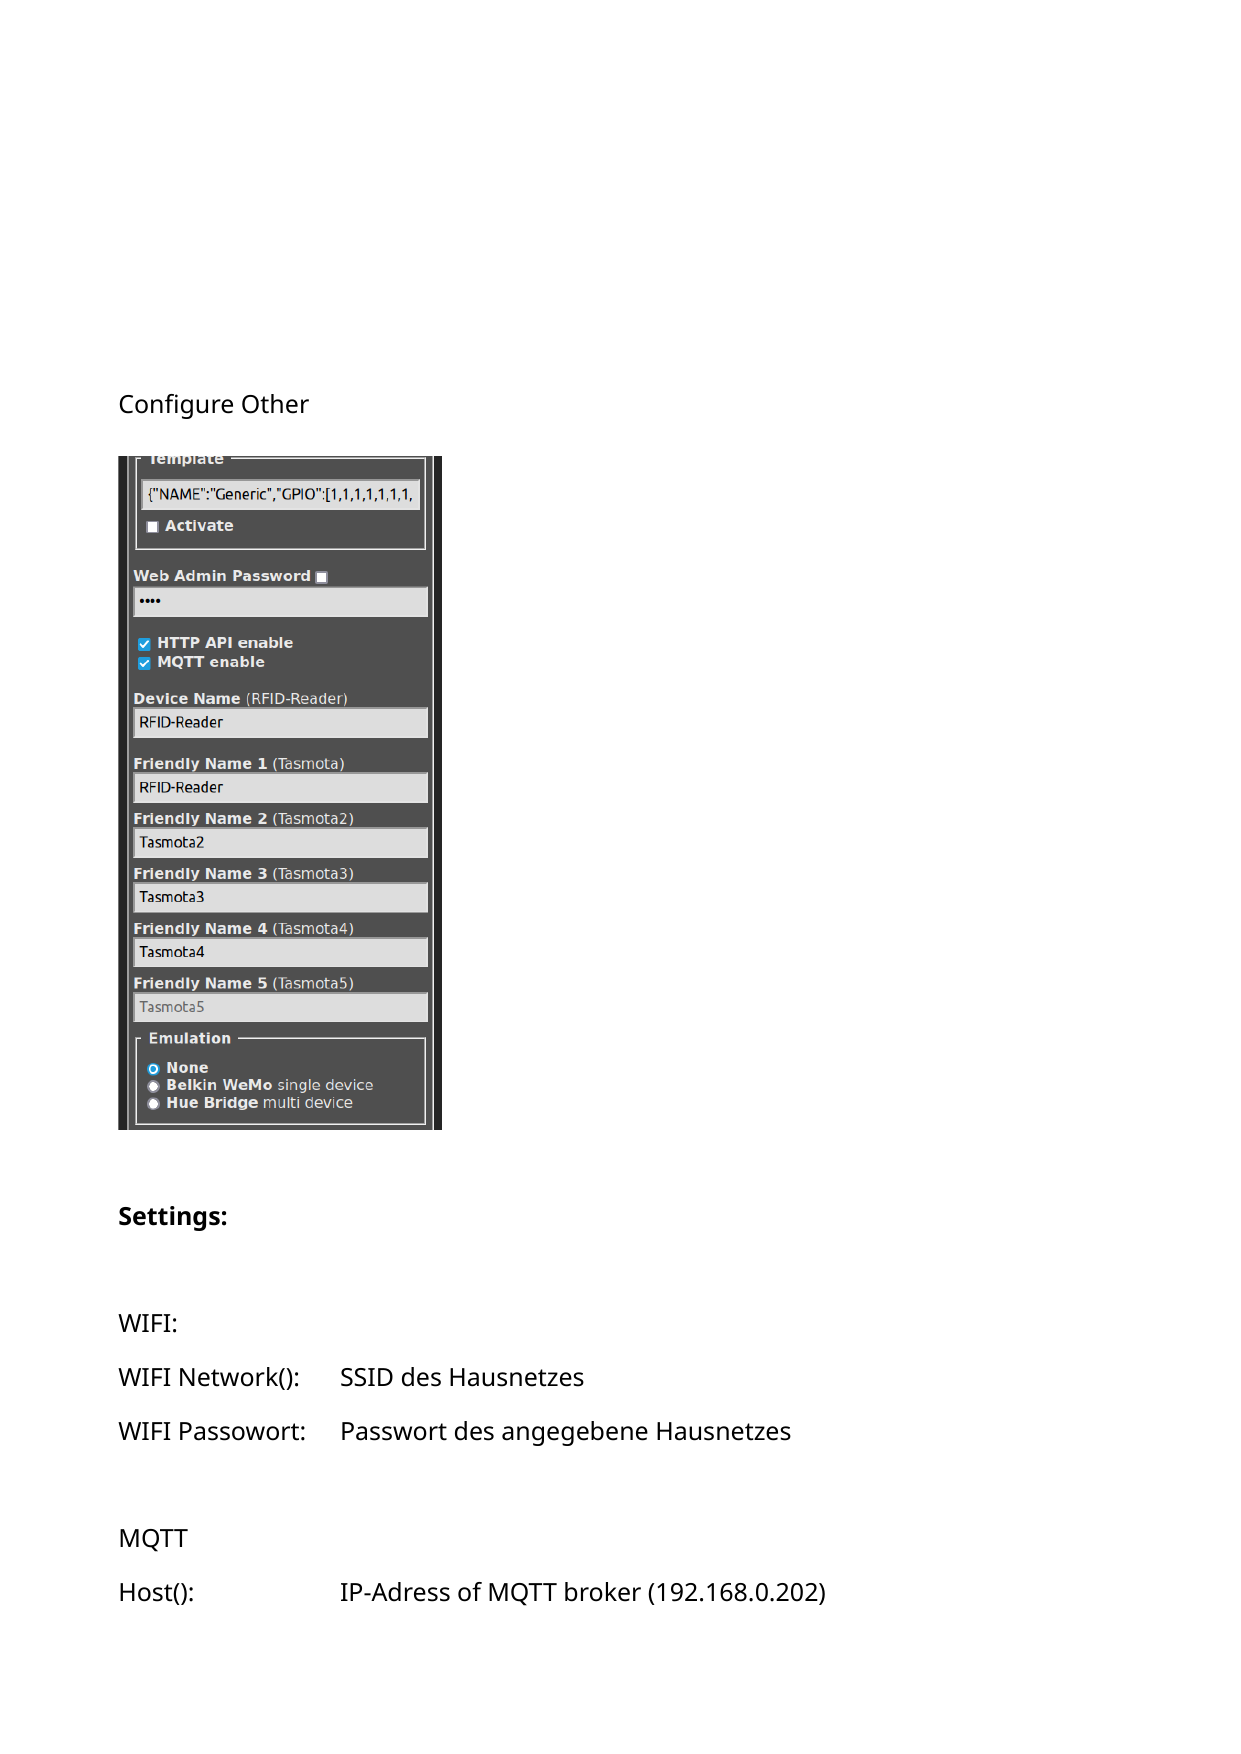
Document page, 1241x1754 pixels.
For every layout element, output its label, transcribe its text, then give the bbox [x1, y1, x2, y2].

text WIFI Passowort: Passwort des angegebene Hausnetzes [118, 1413, 1122, 1447]
text Host(): IP-Adress of MQTT broker (192.168.0.202) [118, 1574, 1122, 1608]
text WIFI Network(): SSID des Hausnetzes [118, 1359, 1122, 1393]
text Settings: [118, 1198, 1122, 1232]
picture [118, 456, 442, 1130]
text WIFI: [118, 1306, 1122, 1340]
text Configure Other [118, 387, 1122, 421]
text MQTT [118, 1521, 1122, 1555]
